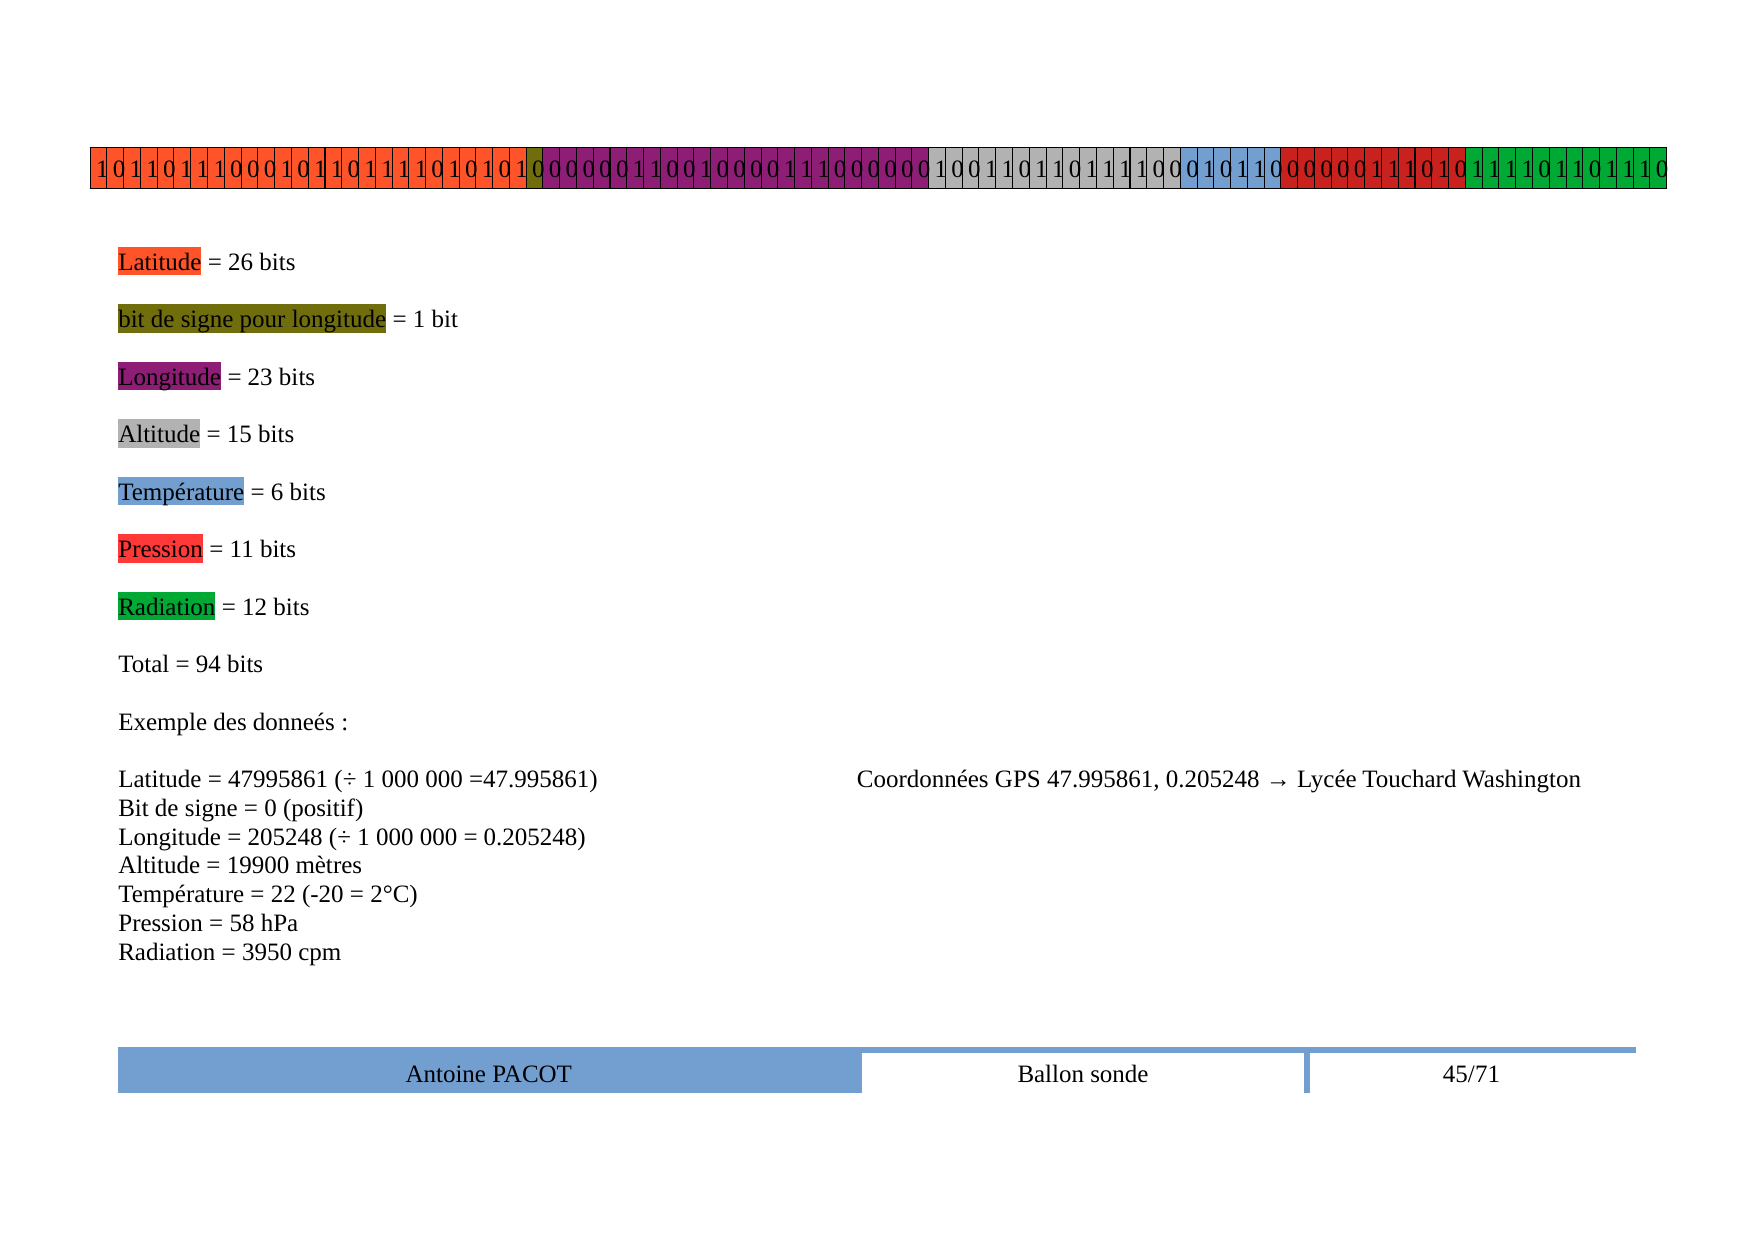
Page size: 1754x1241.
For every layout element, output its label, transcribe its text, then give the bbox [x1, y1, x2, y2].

table_header 0 [845, 148, 861, 188]
table_header 1 [443, 148, 459, 188]
table_header 1 [1634, 148, 1649, 188]
text Exemple des donneés : [118, 707, 1636, 735]
table_header 1 [510, 148, 526, 188]
text Radiation = 3950 cpm [118, 937, 1636, 965]
table_header 0 [611, 148, 626, 188]
table_header 1 [929, 148, 945, 188]
table_header 0 [158, 148, 173, 188]
table_header 1 [1382, 148, 1398, 188]
table_header 0 [1315, 148, 1331, 188]
table_header 1 [376, 148, 392, 188]
table_header 1 [326, 148, 341, 188]
table_header 0 [1650, 148, 1666, 188]
table_header 0 [527, 148, 542, 188]
table_header 1 [1466, 148, 1482, 188]
table_header 0 [711, 148, 727, 188]
table_header 1 [778, 148, 794, 188]
table_header 0 [543, 148, 559, 188]
table_header 1 [1198, 148, 1213, 188]
table_header 0 [1583, 148, 1599, 188]
table_header 0 [1281, 148, 1297, 188]
table_header 1 [174, 148, 190, 188]
table_header 0 [762, 148, 777, 188]
table_header 0 [292, 148, 308, 188]
text Longitude = 205248 (÷ 1 000 000 = 0.205248) [118, 822, 1636, 850]
table_header 1 [1432, 148, 1448, 188]
table_header 0 [1063, 148, 1079, 188]
table_header 1 [309, 148, 324, 188]
table_header 1 [1499, 148, 1515, 188]
table_header 0 [493, 148, 509, 188]
table_header 0 [1449, 148, 1465, 188]
table_header 1 [795, 148, 811, 188]
table_header 1 [644, 148, 660, 188]
table_header 0 [1164, 148, 1180, 188]
table_header 0 [1332, 148, 1347, 188]
text bit de signe pour longitude = 1 bit [118, 304, 1636, 333]
table_header 0 [678, 148, 693, 188]
table_header 0 [661, 148, 677, 188]
table_header 0 [460, 148, 475, 188]
table_header 1 [1399, 148, 1414, 188]
table_header 0 [107, 148, 123, 188]
table_header 1 [694, 148, 710, 188]
table_header 1 [1550, 148, 1566, 188]
table_header 1 [208, 148, 224, 188]
table_header 1 [1114, 148, 1129, 188]
table_header 1 [1600, 148, 1616, 188]
table_header 0 [862, 148, 878, 188]
table_header 1 [1097, 148, 1113, 188]
table_header 1 [1030, 148, 1046, 188]
table_header 0 [879, 148, 895, 188]
table_header 0 [1181, 148, 1197, 188]
text Altitude = 19900 mètres [118, 850, 1636, 879]
table_header 1 [1617, 148, 1633, 188]
table_header 1 [1483, 148, 1498, 188]
text Bit de signe = 0 (positif) [118, 793, 1636, 822]
text Longitude = 23 bits [118, 362, 1636, 390]
table_header 0 [577, 148, 593, 188]
table_header 1 [627, 148, 643, 188]
table_header 0 [1298, 148, 1314, 188]
table_header 0 [242, 148, 257, 188]
table_header 0 [912, 148, 928, 188]
table_header 1 [409, 148, 425, 188]
table_header 0 [560, 148, 576, 188]
table_header 1 [191, 148, 207, 188]
text Température = 6 bits [118, 477, 1636, 505]
table_header 0 [1416, 148, 1431, 188]
table_header 1 [91, 148, 106, 188]
table_header 1 [1516, 148, 1532, 188]
table_header 1 [275, 148, 291, 188]
table_header 0 [1147, 148, 1163, 188]
text Radiation = 12 bits [118, 592, 1636, 620]
table_header 1 [1080, 148, 1096, 188]
text Pression = 11 bits [118, 534, 1636, 563]
table_header 1 [1248, 148, 1264, 188]
table_header 1 [476, 148, 492, 188]
table_header 0 [963, 148, 978, 188]
table_header 1 [141, 148, 157, 188]
table_header 1 [124, 148, 140, 188]
table_header 0 [426, 148, 442, 188]
table_header 0 [1214, 148, 1230, 188]
table_header 0 [258, 148, 274, 188]
text Altitude = 15 bits [118, 419, 1636, 448]
table_header 0 [342, 148, 358, 188]
table_header 0 [594, 148, 609, 188]
table_header 0 [225, 148, 241, 188]
text Total = 94 bits [118, 649, 1636, 678]
table_header 1 [359, 148, 375, 188]
table_header 1 [1365, 148, 1381, 188]
table_header 1 [393, 148, 408, 188]
table_header 1 [1131, 148, 1146, 188]
table_header 1 [812, 148, 828, 188]
table_header 0 [1013, 148, 1029, 188]
table_header 0 [1348, 148, 1364, 188]
table_header 0 [896, 148, 911, 188]
table_header 0 [946, 148, 962, 188]
text Température = 22 (-20 = 2°C) [118, 879, 1636, 908]
text Latitude = 47995861 (÷ 1 000 000 =47.995861) Coordonnées GPS 47.995861, 0.205248 → Lycée Touchard Washington [118, 764, 1636, 793]
table_header 1 [996, 148, 1012, 188]
text Pression = 58 hPa [118, 908, 1636, 937]
table_header 0 [1265, 148, 1280, 188]
table_header 1 [1567, 148, 1582, 188]
table_header 1 [1047, 148, 1062, 188]
table_header 1 [1231, 148, 1247, 188]
table_header 0 [829, 148, 844, 188]
text Latitude = 26 bits [118, 247, 1636, 275]
table_header 0 [745, 148, 761, 188]
table_header 1 [979, 148, 995, 188]
table_header 0 [1533, 148, 1549, 188]
table_header 0 [728, 148, 744, 188]
